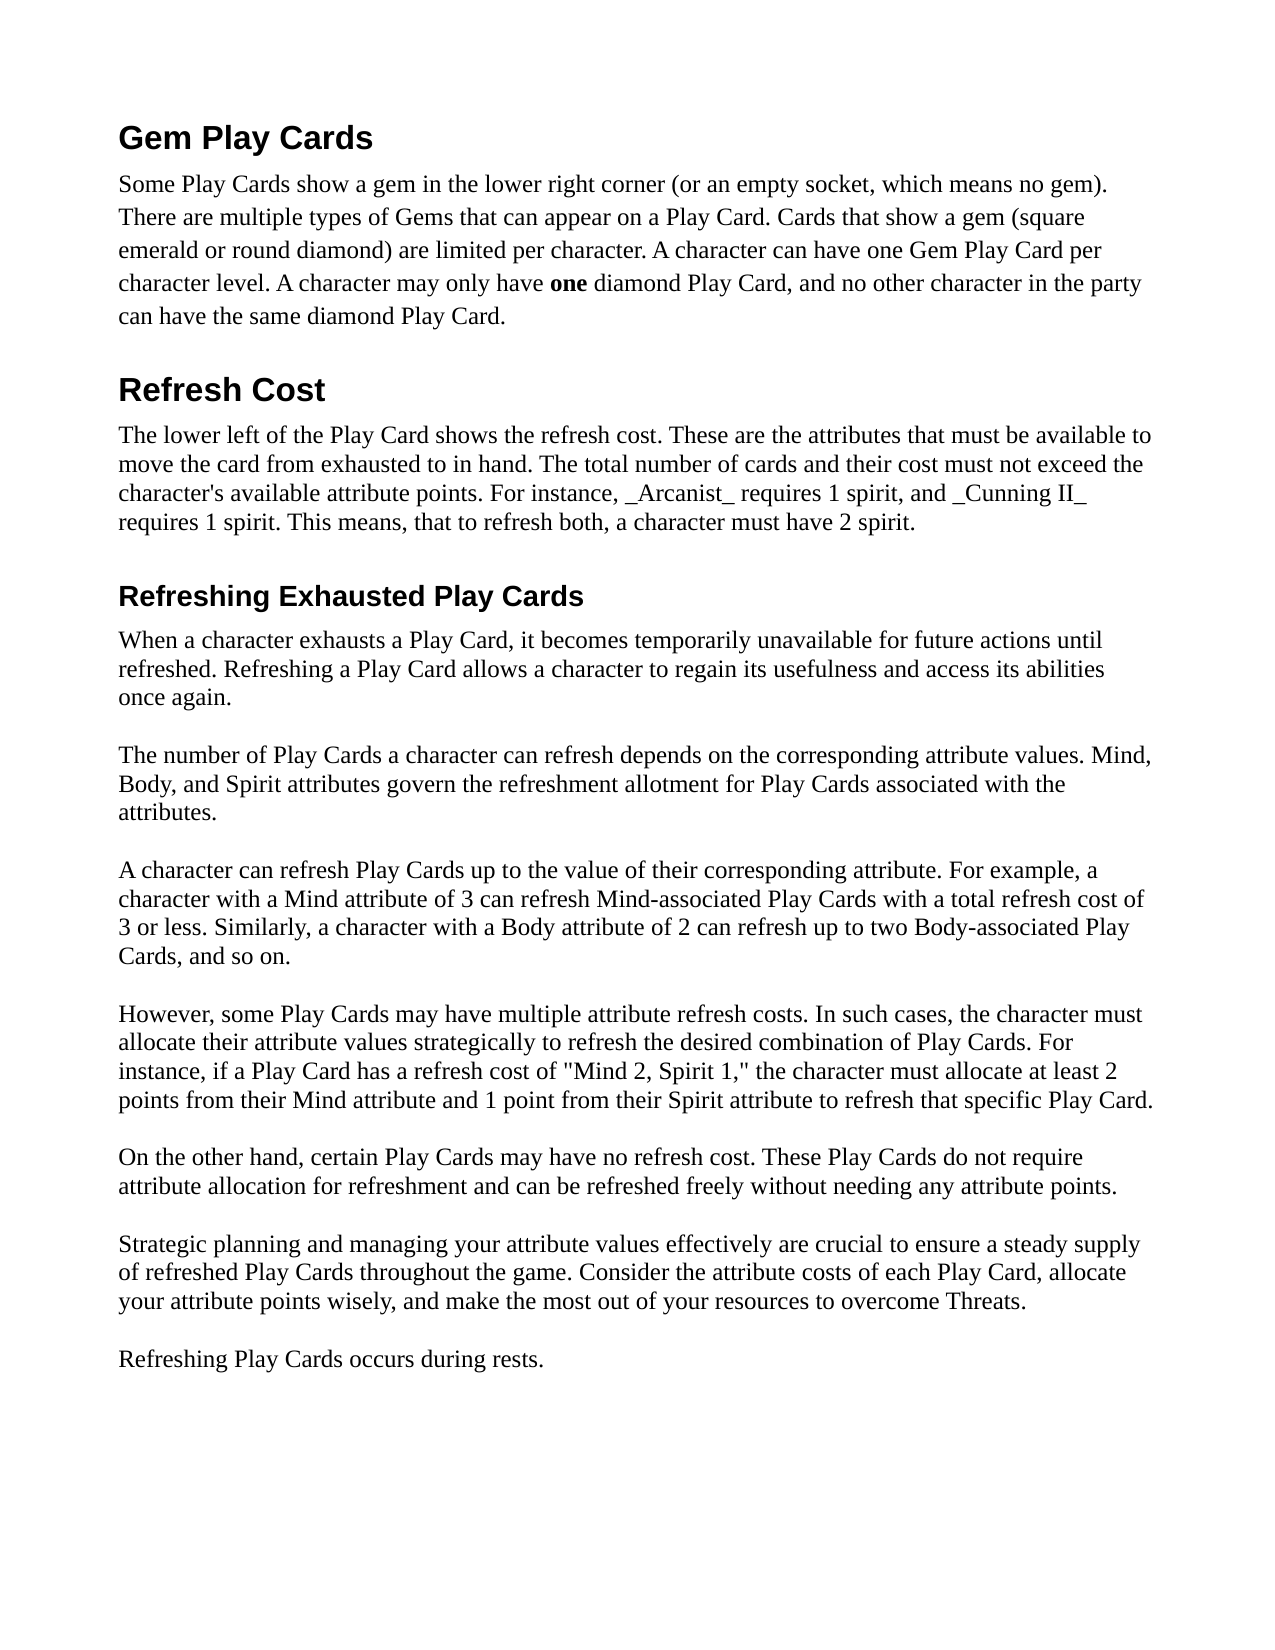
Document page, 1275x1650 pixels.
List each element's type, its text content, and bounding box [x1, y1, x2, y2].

text Strategic planning and managing your attribute values effectively are crucial to ensure a steady supply of refreshed Play Cards throughout the game. Consider the attribute costs of each Play Card, allocate your attribute points wisely, and make the most out of your resources to overcome Threats. [118, 1229, 1157, 1315]
text When a character exhausts a Play Card, it becomes temporarily unavailable for future actions until refreshed. Refreshing a Play Card allows a character to regain its usefulness and access its abilities once again. [118, 625, 1157, 711]
subtitle Refreshing Exhausted Play Cards [118, 579, 1157, 612]
text The lower left of the Play Card shows the refresh cost. These are the attributes that must be available to move the card from exhausted to in hand. The total number of cards and their cost must not exceed the character's available attribute points. For instance, _Arcanist_ requires 1 spirit, and _Cunning II_ requires 1 spirit. This means, that to refresh both, a character must have 2 spirit. [118, 421, 1157, 536]
text On the other hand, certain Play Cards may have no refresh cost. These Play Cards do not require attribute allocation for refreshment and can be refreshed freely without needing any attribute points. [118, 1142, 1157, 1200]
text A character can refresh Play Cards up to the value of their corresponding attribute. For example, a character with a Mind attribute of 3 can refresh Mind-associated Play Cards with a total refresh cost of 3 or less. Similarly, a character with a Body attribute of 2 can refresh up to two Body-associated Play Cards, and so on. [118, 855, 1157, 970]
text However, some Play Cards may have multiple attribute refresh costs. In such cases, the character must allocate their attribute values strategically to refresh the desired combination of Play Cards. For instance, if a Play Card has a refresh cost of "Mind 2, Spirit 1," the character must allocate at least 2 points from their Mind attribute and 1 point from their Spirit attribute to refresh that specific Play Card. [118, 999, 1157, 1114]
subtitle Gem Play Cards [118, 118, 1157, 157]
text Refreshing Play Cards occurs during rests. [118, 1344, 1157, 1372]
text Some Play Cards show a gem in the lower right corner (or an empty socket, which means no gem). There are multiple types of Gems that can appear on a Play Card. Cards that show a gem (square emerald or round diamond) are limited per character. A character can have one Gem Play Card per character level. A character may only have one diamond Play Card, and no other character in the party can have the same diamond Play Card. [118, 169, 1157, 330]
text The number of Play Cards a character can refresh depends on the corresponding attribute values. Mind, Body, and Spirit attributes govern the refreshment allotment for Play Cards associated with the attributes. [118, 740, 1157, 826]
subtitle Refresh Cost [118, 369, 1157, 408]
